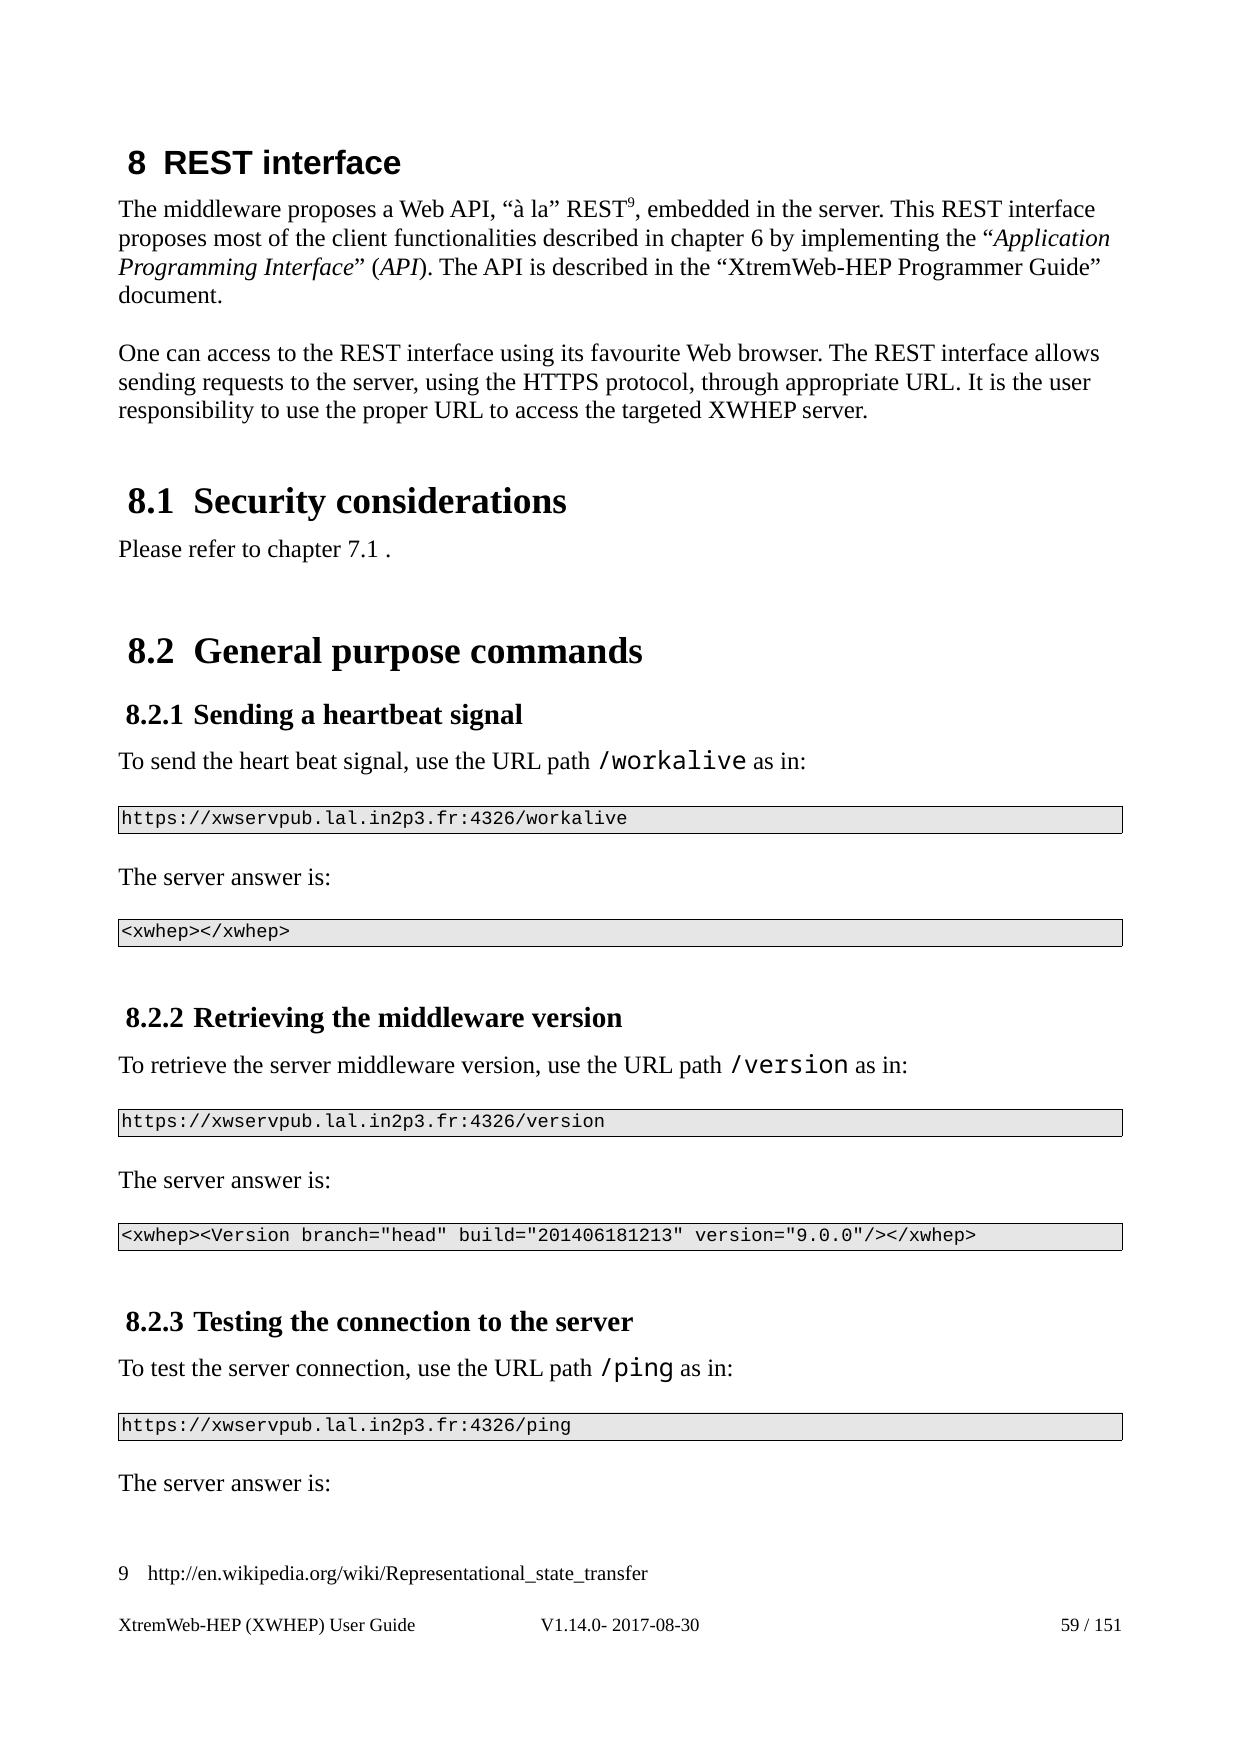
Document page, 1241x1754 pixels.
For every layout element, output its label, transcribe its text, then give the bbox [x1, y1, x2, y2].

text http://en.wikipedia.org/wiki/Representational_state_transfer [118, 1561, 1122, 1585]
subtitle Security considerations [118, 478, 1122, 521]
subtitle General purpose commands [118, 629, 1122, 672]
text To send the heart beat signal, use the URL path /workalive as in: [118, 743, 1122, 777]
text https://xwservpub.lal.in2p3.fr:4326/version [119, 1110, 1122, 1136]
text The server answer is: [118, 862, 1122, 890]
subtitle Sending a heartbeat signal [118, 697, 1122, 730]
subtitle Testing the connection to the server [118, 1304, 1122, 1337]
text Please refer to chapter7.1. [118, 534, 1122, 562]
text The server answer is: [118, 1468, 1122, 1497]
text https://xwservpub.lal.in2p3.fr:4326/workalive [119, 807, 1122, 833]
text To test the server connection, use the URL path /ping as in: [118, 1350, 1122, 1384]
text The server answer is: [118, 1165, 1122, 1194]
text The middleware proposes a Web API, “à la” REST, embedded in the server. This REST interface proposes most of the client functionalities described in chapter 6 by implementing the “Application Programming Interface” (API). The API is described in the “XtremWeb-HEP Programmer Guide” document. [118, 194, 1122, 309]
text <xwhep></xwhep> [119, 920, 1122, 946]
text <xwhep><Version branch="head" build="201406181213" version="9.0.0"/></xwhep> [119, 1224, 1122, 1250]
text One can access to the REST interface using its favourite Web browser. The REST interface allows sending requests to the server, using the HTTPS protocol, through appropriate URL. It is the user responsibility to use the proper URL to access the targeted XWHEP server. [118, 338, 1122, 424]
text https://xwservpub.lal.in2p3.fr:4326/ping [119, 1414, 1122, 1440]
subtitle REST interface [118, 143, 1122, 182]
subtitle Retrieving the middleware version [118, 1000, 1122, 1034]
text To retrieve the server middleware version, use the URL path /version as in: [118, 1046, 1122, 1080]
